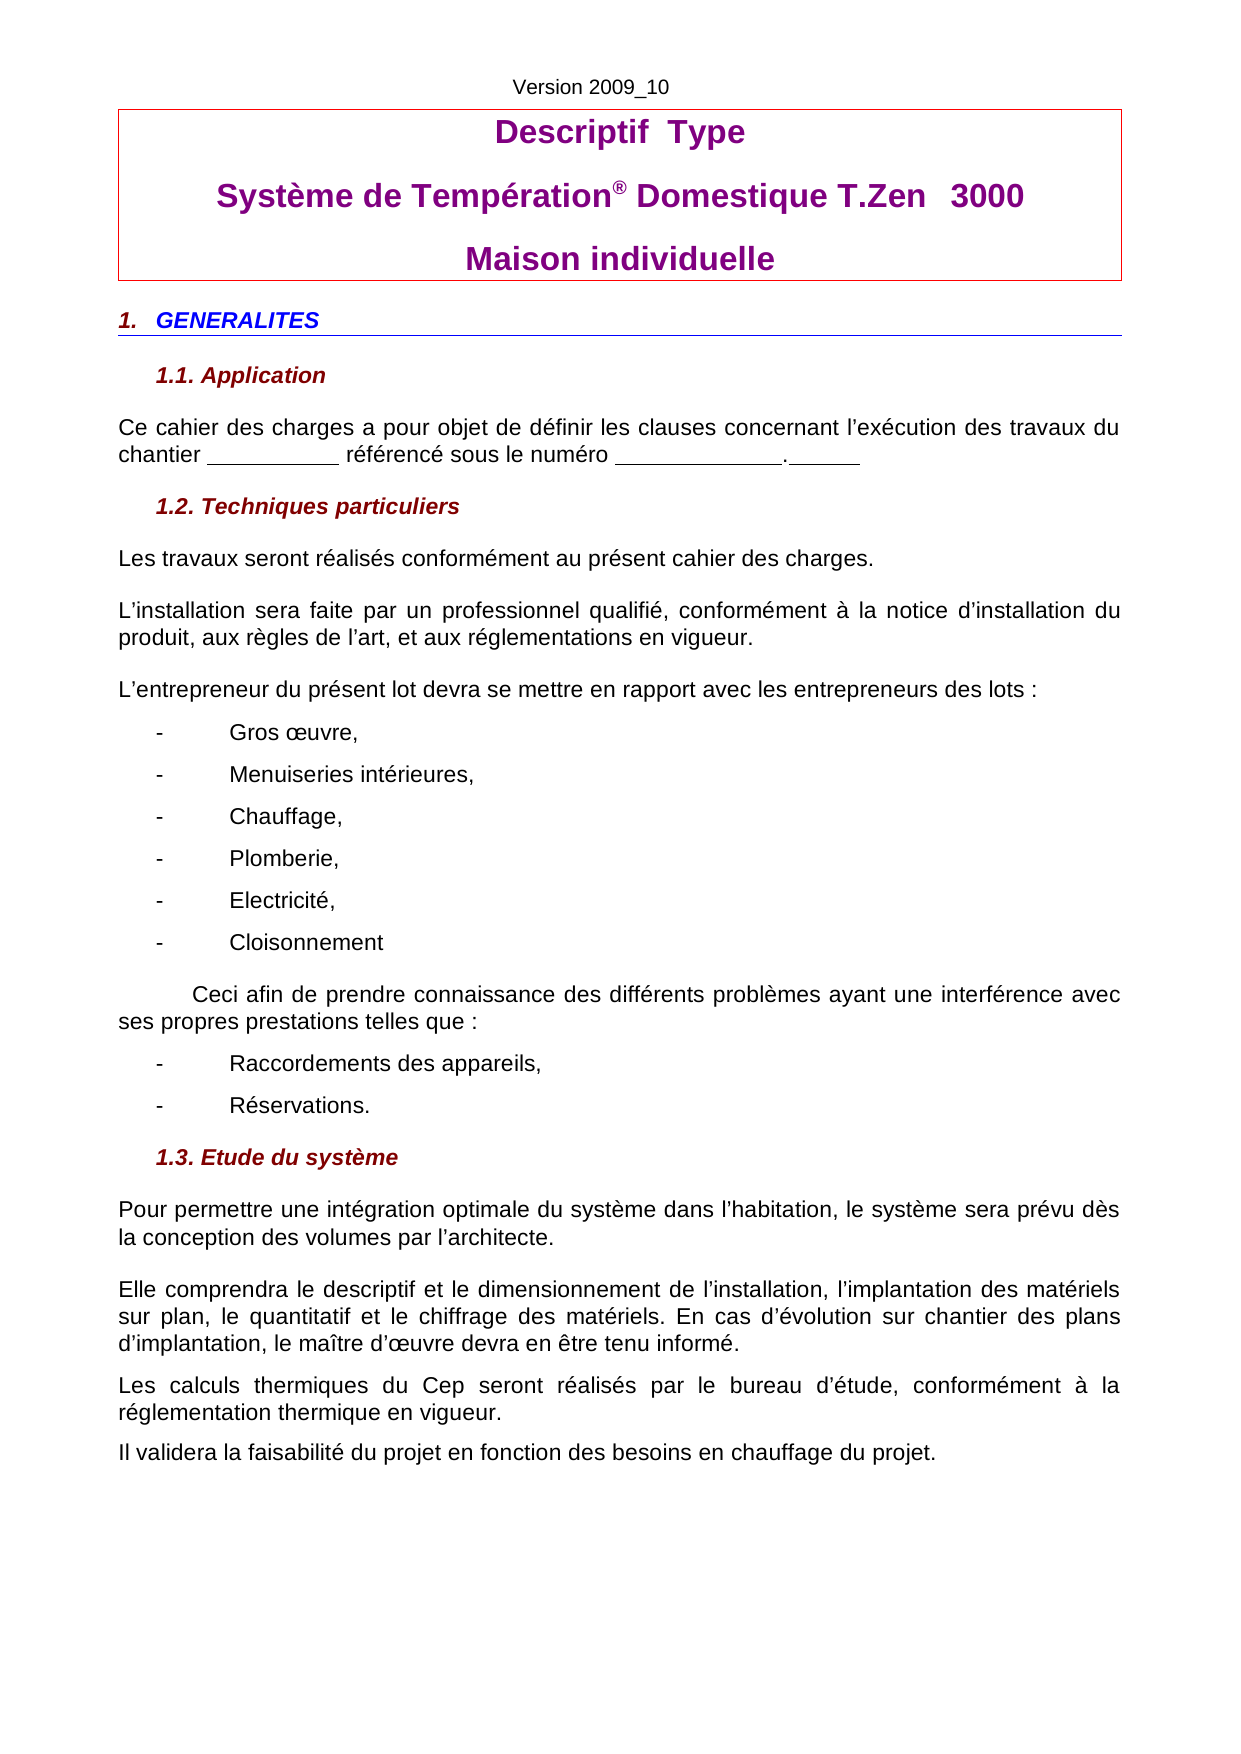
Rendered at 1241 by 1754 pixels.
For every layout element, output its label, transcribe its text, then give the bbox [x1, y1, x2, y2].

text Pour permettre une intégration optimale du système dans l’habitation, le système sera prévu dès la conception des volumes par l’architecte. [118, 1196, 1122, 1250]
list Réservations. [156, 1092, 1122, 1119]
text Ce cahier des charges a pour objet de définir les clauses concernant l’exécution des travaux du chantier référencé sous le numéro . [118, 413, 1122, 467]
list Etude du système [156, 1144, 1122, 1171]
text Maison individuelle [119, 236, 1121, 280]
text Il validera la faisabilité du projet en fonction des besoins en chauffage du projet. [118, 1438, 1122, 1465]
text Elle comprendra le descriptif et le dimensionnement de l’installation, l’implantation des matériels sur plan, le quantitatif et le chiffrage des matériels. En cas d’évolution sur chantier des plans d’implantation, le maître d’œuvre devra en être tenu informé. [118, 1275, 1122, 1356]
text Système de Températion® Domestique T.Zen 3000 [119, 173, 1121, 214]
list Application [156, 361, 1122, 388]
text L’installation sera faite par un professionnel qualifié, conformément à la notice d’installation du produit, aux règles de l’art, et aux réglementations en vigueur. [118, 597, 1122, 651]
text L’entrepreneur du présent lot devra se mettre en rapport avec les entrepreneurs des lots : [118, 676, 1122, 703]
list Techniques particuliers [156, 492, 1122, 519]
text Les travaux seront réalisés conformément au présent cahier des charges. [118, 544, 1122, 572]
text Ceci afin de prendre connaissance des différents problèmes ayant une interférence avec ses propres prestations telles que : [118, 980, 1122, 1034]
list Menuiseries intérieures, [156, 760, 1122, 787]
list Chauffage, [156, 802, 1122, 829]
text Les calculs thermiques du Cep seront réalisés par le bureau d’étude, conformément à la réglementation thermique en vigueur. [118, 1371, 1122, 1425]
list Cloisonnement [156, 928, 1122, 955]
list Plomberie, [156, 844, 1122, 871]
list Raccordements des appareils, [156, 1049, 1122, 1077]
list Electricité, [156, 886, 1122, 913]
list GENERALITES [118, 306, 1122, 335]
text Descriptif Type [119, 110, 1121, 151]
list Gros œuvre, [156, 718, 1122, 745]
